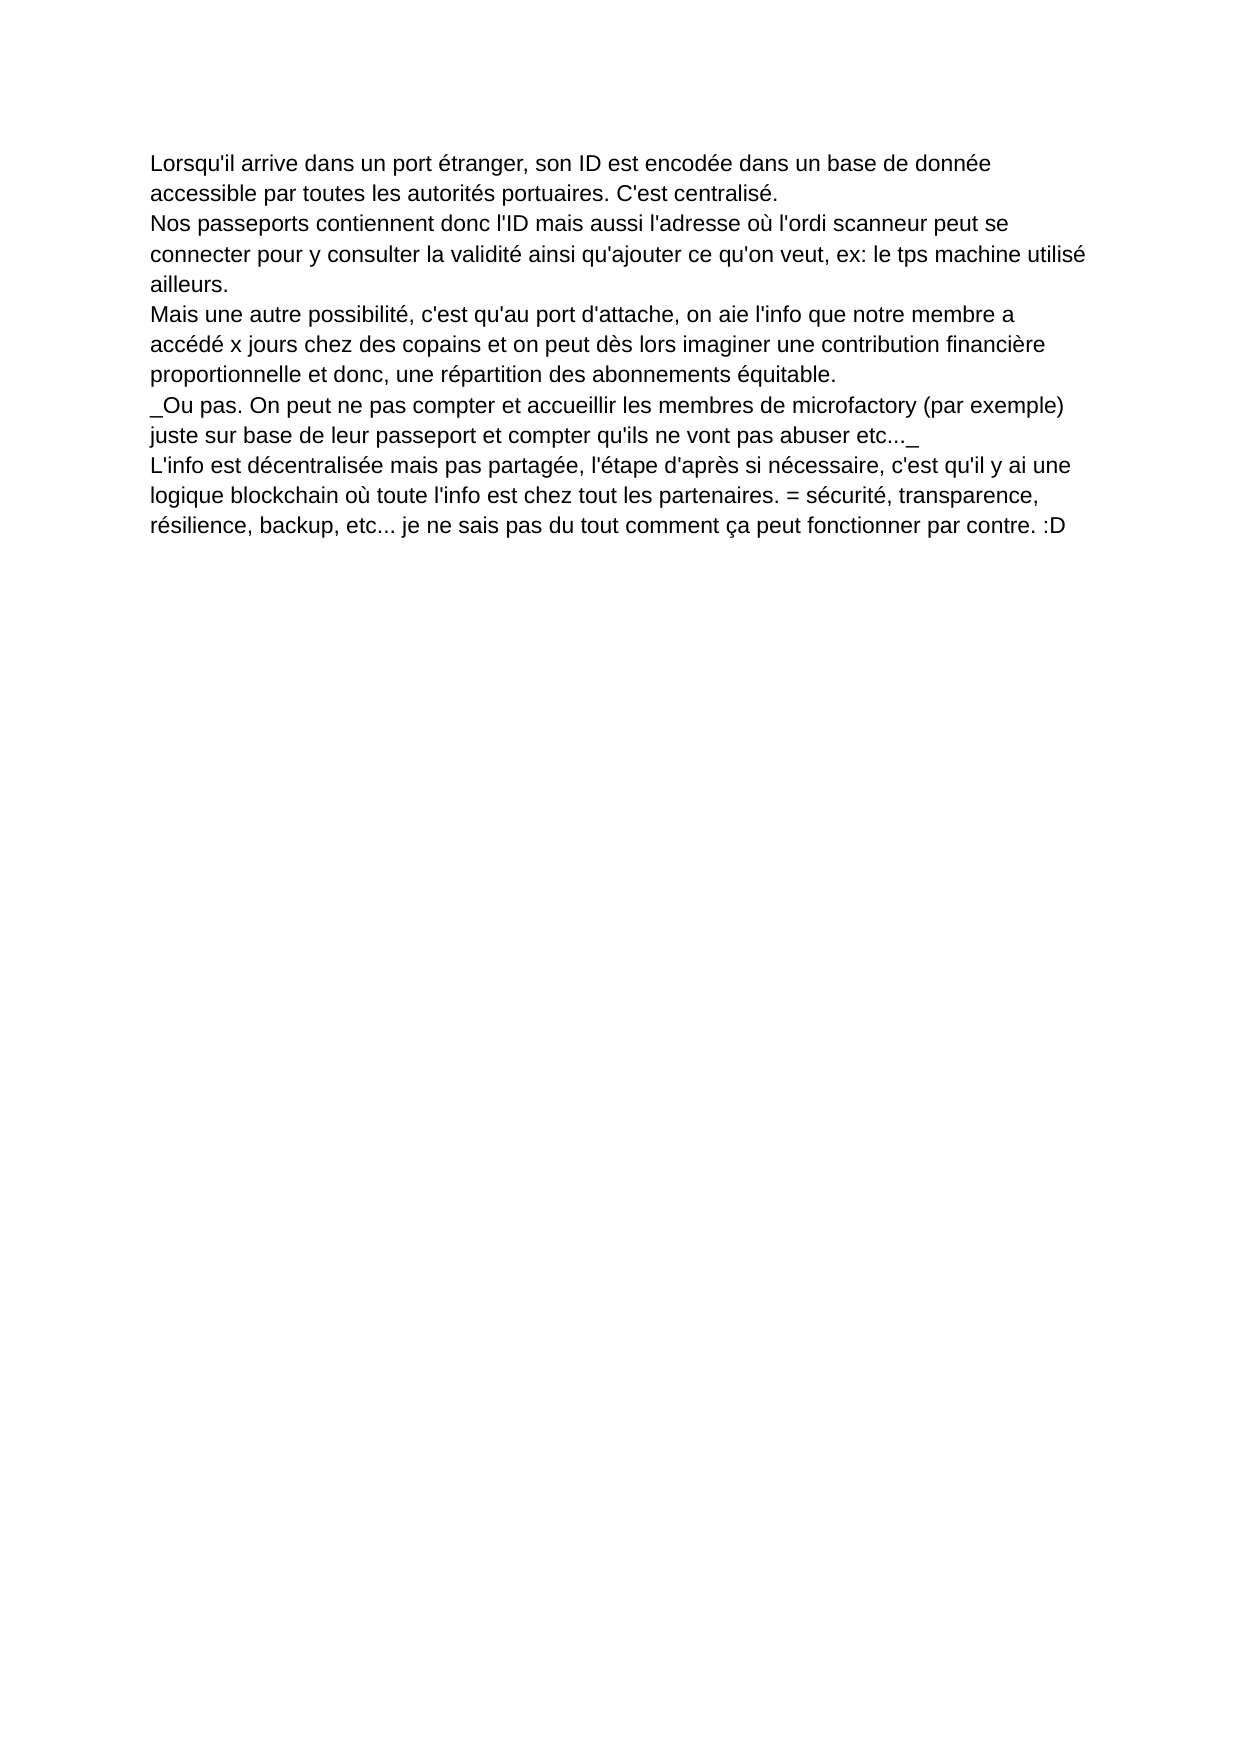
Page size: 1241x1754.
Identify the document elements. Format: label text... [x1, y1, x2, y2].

text Nos passeports contiennent donc l'ID mais aussi l'adresse où l'ordi scanneur peut se connecter pour y consulter la validité ainsi qu'ajouter ce qu'on veut, ex: le tps machine utilisé ailleurs. [150, 210, 1090, 297]
text Mais une autre possibilité, c'est qu'au port d'attache, on aie l'info que notre membre a accédé x jours chez des copains et on peut dès lors imaginer une contribution financière proportionnelle et donc, une répartition des abonnements équitable. [150, 301, 1090, 388]
text _Ou pas. On peut ne pas compter et accueillir les membres de microfactory (par exemple) juste sur base de leur passeport et compter qu'ils ne vont pas abuser etc..._ [150, 392, 1090, 448]
text Lorsqu'il arrive dans un port étranger, son ID est encodée dans un base de donnée accessible par toutes les autorités portuaires. C'est centralisé. [150, 150, 1090, 207]
text L'info est décentralisée mais pas partagée, l'étape d'après si nécessaire, c'est qu'il y ai une logique blockchain où toute l'info est chez tout les partenaires. = sécurité, transparence, résilience, backup, etc... je ne sais pas du tout comment ça peut fonctionner par contre. :D [150, 452, 1090, 539]
